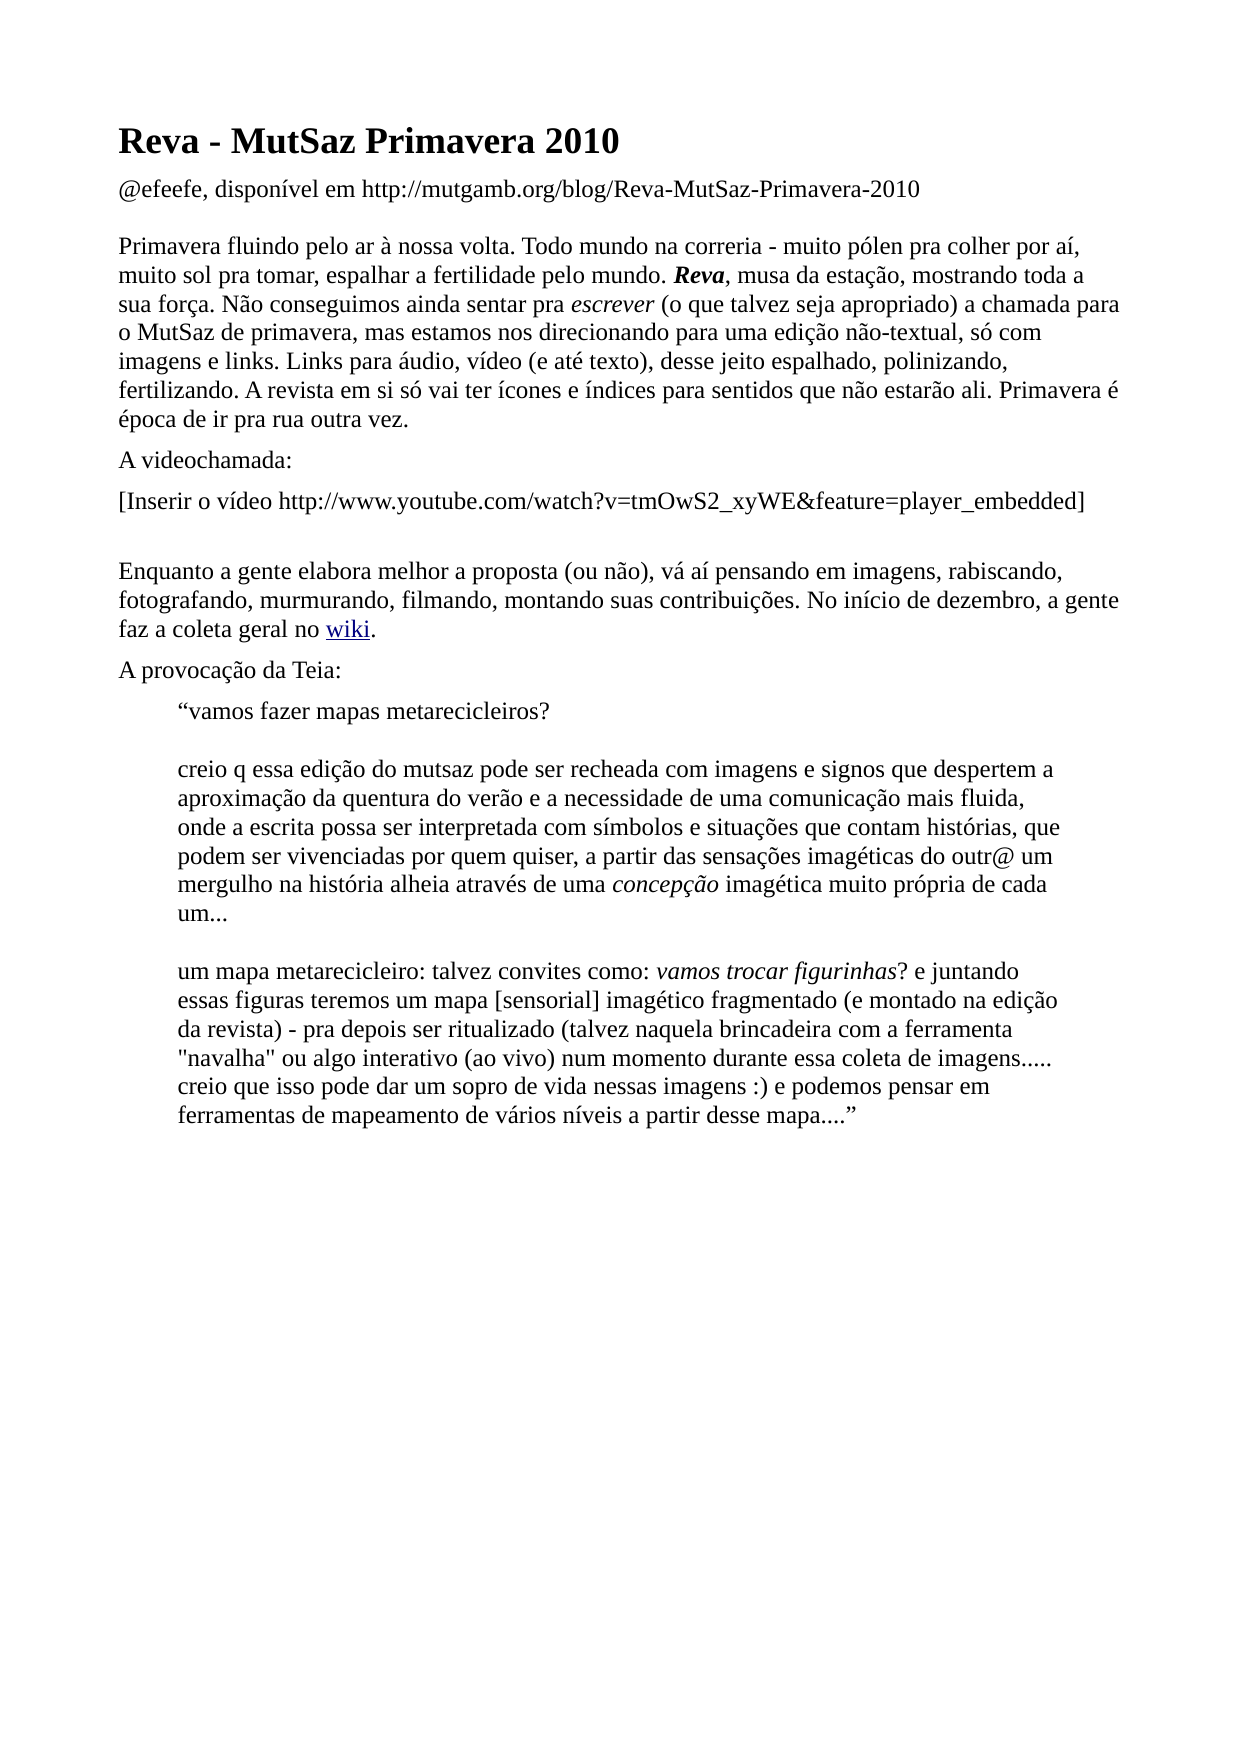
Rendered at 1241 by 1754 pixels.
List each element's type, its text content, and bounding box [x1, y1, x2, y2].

text A provocação da Teia: [118, 655, 1122, 684]
text [Inserir o vídeo http://www.youtube.com/watch?v=tmOwS2_xyWE&feature=player_embedded] [118, 486, 1122, 515]
subtitle Reva - MutSaz Primavera 2010 [118, 118, 1122, 161]
text “vamos fazer mapas metarecicleiros? [177, 696, 1063, 725]
text creio q essa edição do mutsaz pode ser recheada com imagens e signos que despertem a aproximação da quentura do verão e a necessidade de uma comunicação mais fluida, onde a escrita possa ser interpretada com símbolos e situações que contam histórias, que podem ser vivenciadas por quem quiser, a partir das sensações imagéticas do outr@ um mergulho na história alheia através de uma concepção imagética muito própria de cada um... [177, 754, 1063, 927]
text um mapa metarecicleiro: talvez convites como: vamos trocar figurinhas? e juntando essas figuras teremos um mapa [sensorial] imagético fragmentado (e montado na edição da revista) - pra depois ser ritualizado (talvez naquela brincadeira com a ferramenta "navalha" ou algo interativo (ao vivo) num momento durante essa coleta de imagens..... creio que isso pode dar um sopro de vida nessas imagens :) e podemos pensar em ferramentas de mapeamento de vários níveis a partir desse mapa....” [177, 956, 1063, 1129]
text Enquanto a gente elabora melhor a proposta (ou não), vá aí pensando em imagens, rabiscando, fotografando, murmurando, filmando, montando suas contribuições. No início de dezembro, a gente faz a coleta geral no wiki. [118, 556, 1122, 642]
text Primavera fluindo pelo ar à nossa volta. Todo mundo na correria - muito pólen pra colher por aí, muito sol pra tomar, espalhar a fertilidade pelo mundo. Reva, musa da estação, mostrando toda a sua força. Não conseguimos ainda sentar pra escrever (o que talvez seja apropriado) a chamada para o MutSaz de primavera, mas estamos nos direcionando para uma edição não-textual, só com imagens e links. Links para áudio, vídeo (e até texto), desse jeito espalhado, polinizando, fertilizando. A revista em si só vai ter ícones e índices para sentidos que não estarão ali. Primavera é época de ir pra rua outra vez. [118, 231, 1122, 432]
text A videochamada: [118, 445, 1122, 474]
text @efeefe, disponível em http://mutgamb.org/blog/Reva-MutSaz-Primavera-2010 [118, 174, 1122, 202]
